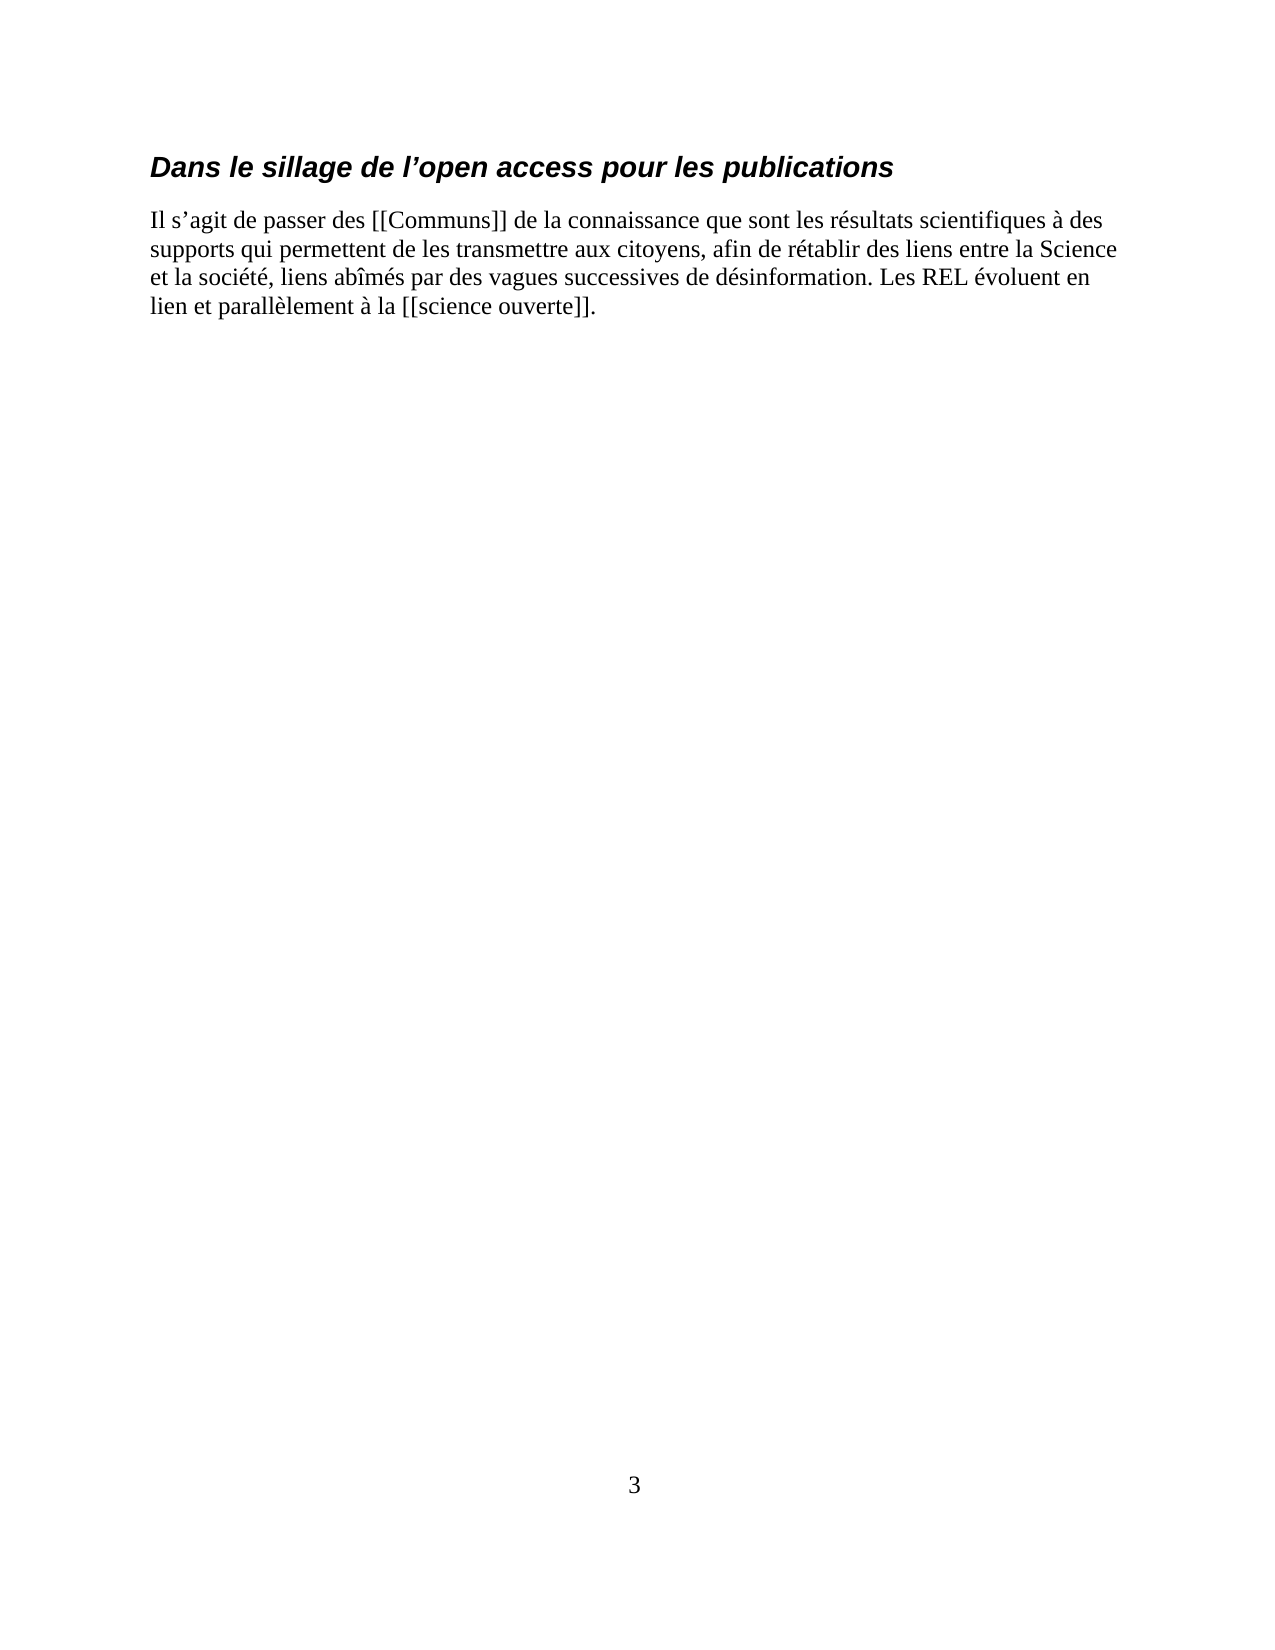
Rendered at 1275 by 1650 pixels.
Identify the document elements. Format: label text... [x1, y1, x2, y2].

subtitle Dans le sillage de l’open access pour les publications [150, 150, 1125, 183]
text Il s’agit de passer des [[Communs]] de la connaissance que sont les résultats scientifiques à des supports qui permettent de les transmettre aux citoyens, afin de rétablir des liens entre la Science et la société, liens abîmés par des vagues successives de désinformation. Les REL évoluent en lien et parallèlement à la [[science ouverte]]. [150, 205, 1125, 320]
